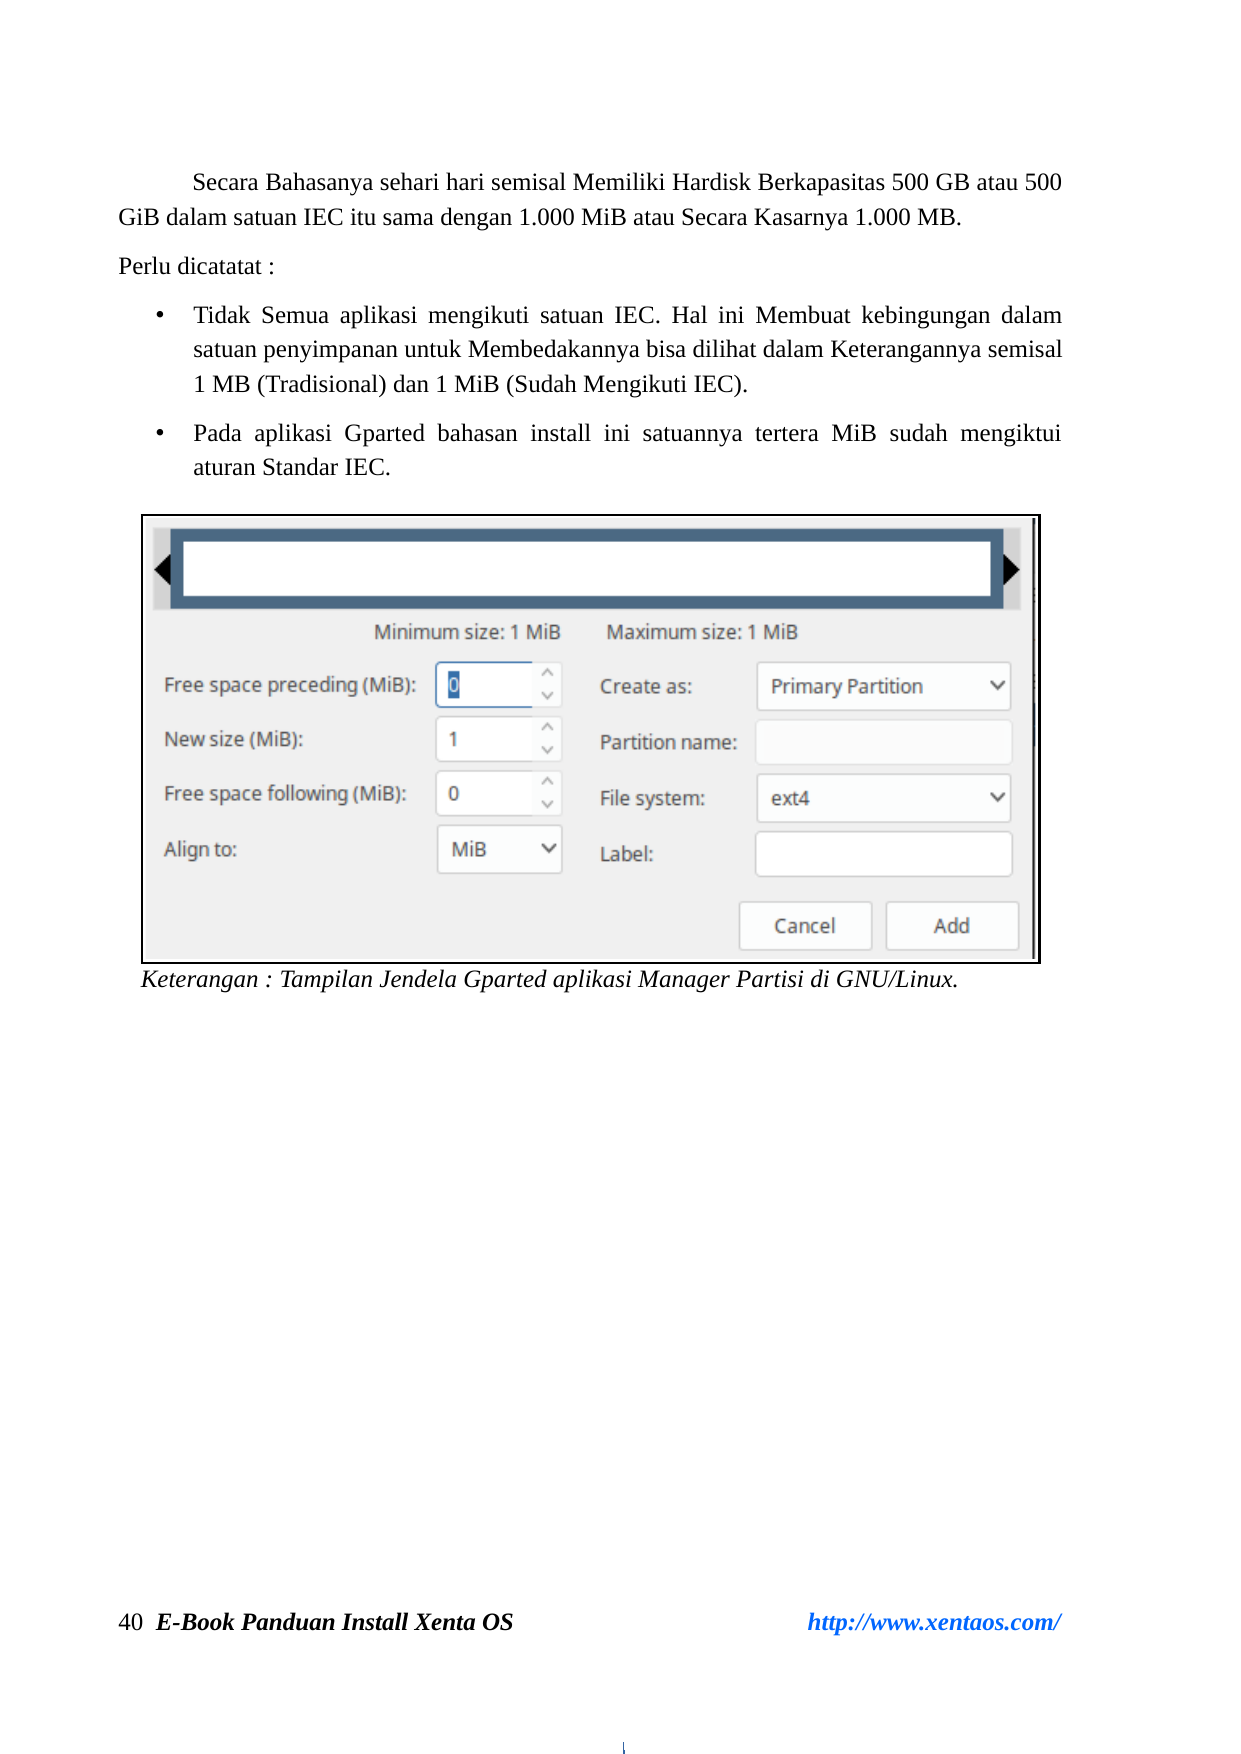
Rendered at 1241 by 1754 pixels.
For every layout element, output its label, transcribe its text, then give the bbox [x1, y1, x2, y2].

text Perlu dicatatat : [118, 251, 1063, 279]
text Keterangan : Tampilan Jendela Gparted aplikasi Manager Partisi di GNU/Linux. [141, 964, 1041, 993]
list Pada aplikasi Gparted bahasan install ini satuannya tertera MiB sudah mengiktui aturan Standar IEC. [156, 418, 1063, 481]
text [143, 516, 1038, 962]
text Secara Bahasanya sehari hari semisal Memiliki Hardisk Berkapasitas 500 GB atau 500 GiB dalam satuan IEC itu sama dengan 1.000 MiB atau Secara Kasarnya 1.000 MB. [118, 167, 1063, 230]
picture [145, 518, 1036, 959]
list Tidak Semua aplikasi mengikuti satuan IEC. Hal ini Membuat kebingungan dalam satuan penyimpanan untuk Membedakannya bisa dilihat dalam Keterangannya semisal 1 MB (Tradisional) dan 1 MiB (Sudah Mengikuti IEC). [156, 300, 1063, 397]
